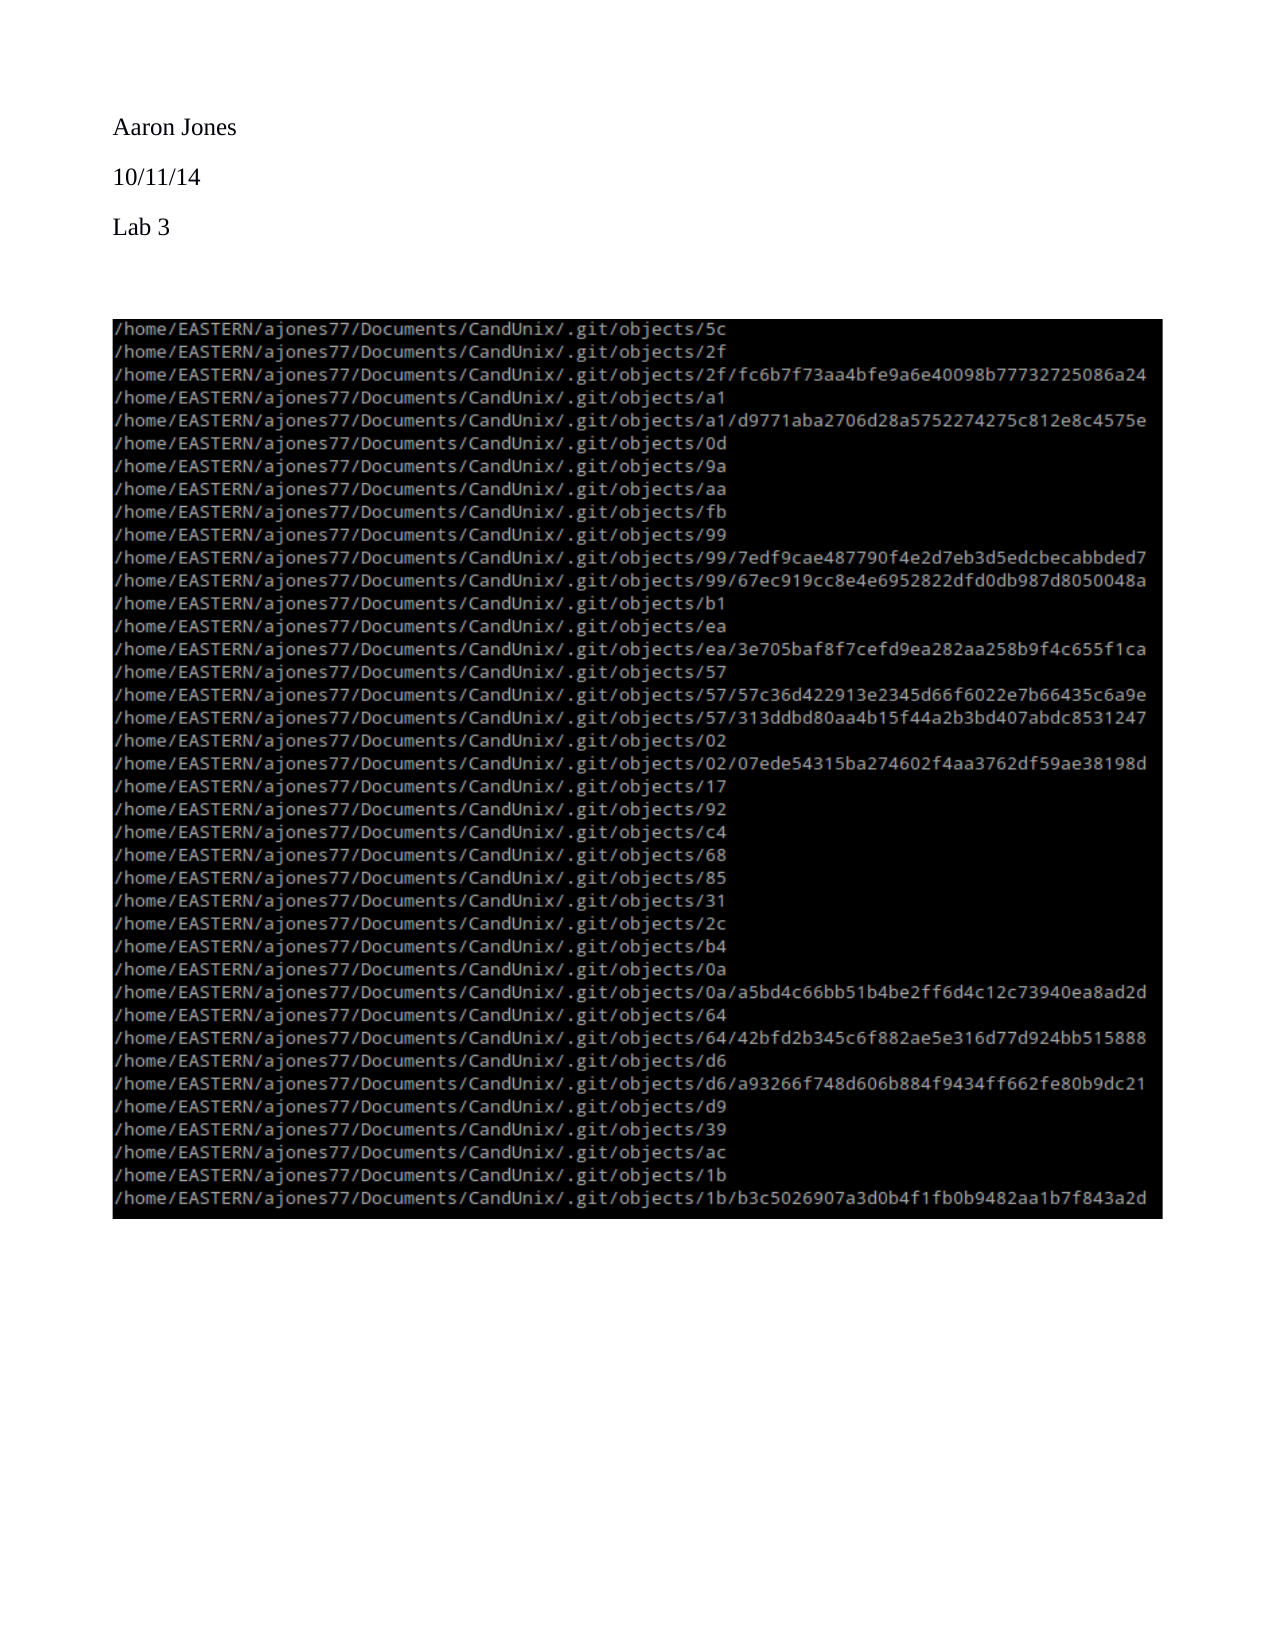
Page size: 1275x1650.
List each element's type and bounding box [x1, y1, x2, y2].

picture [112, 319, 1163, 1219]
